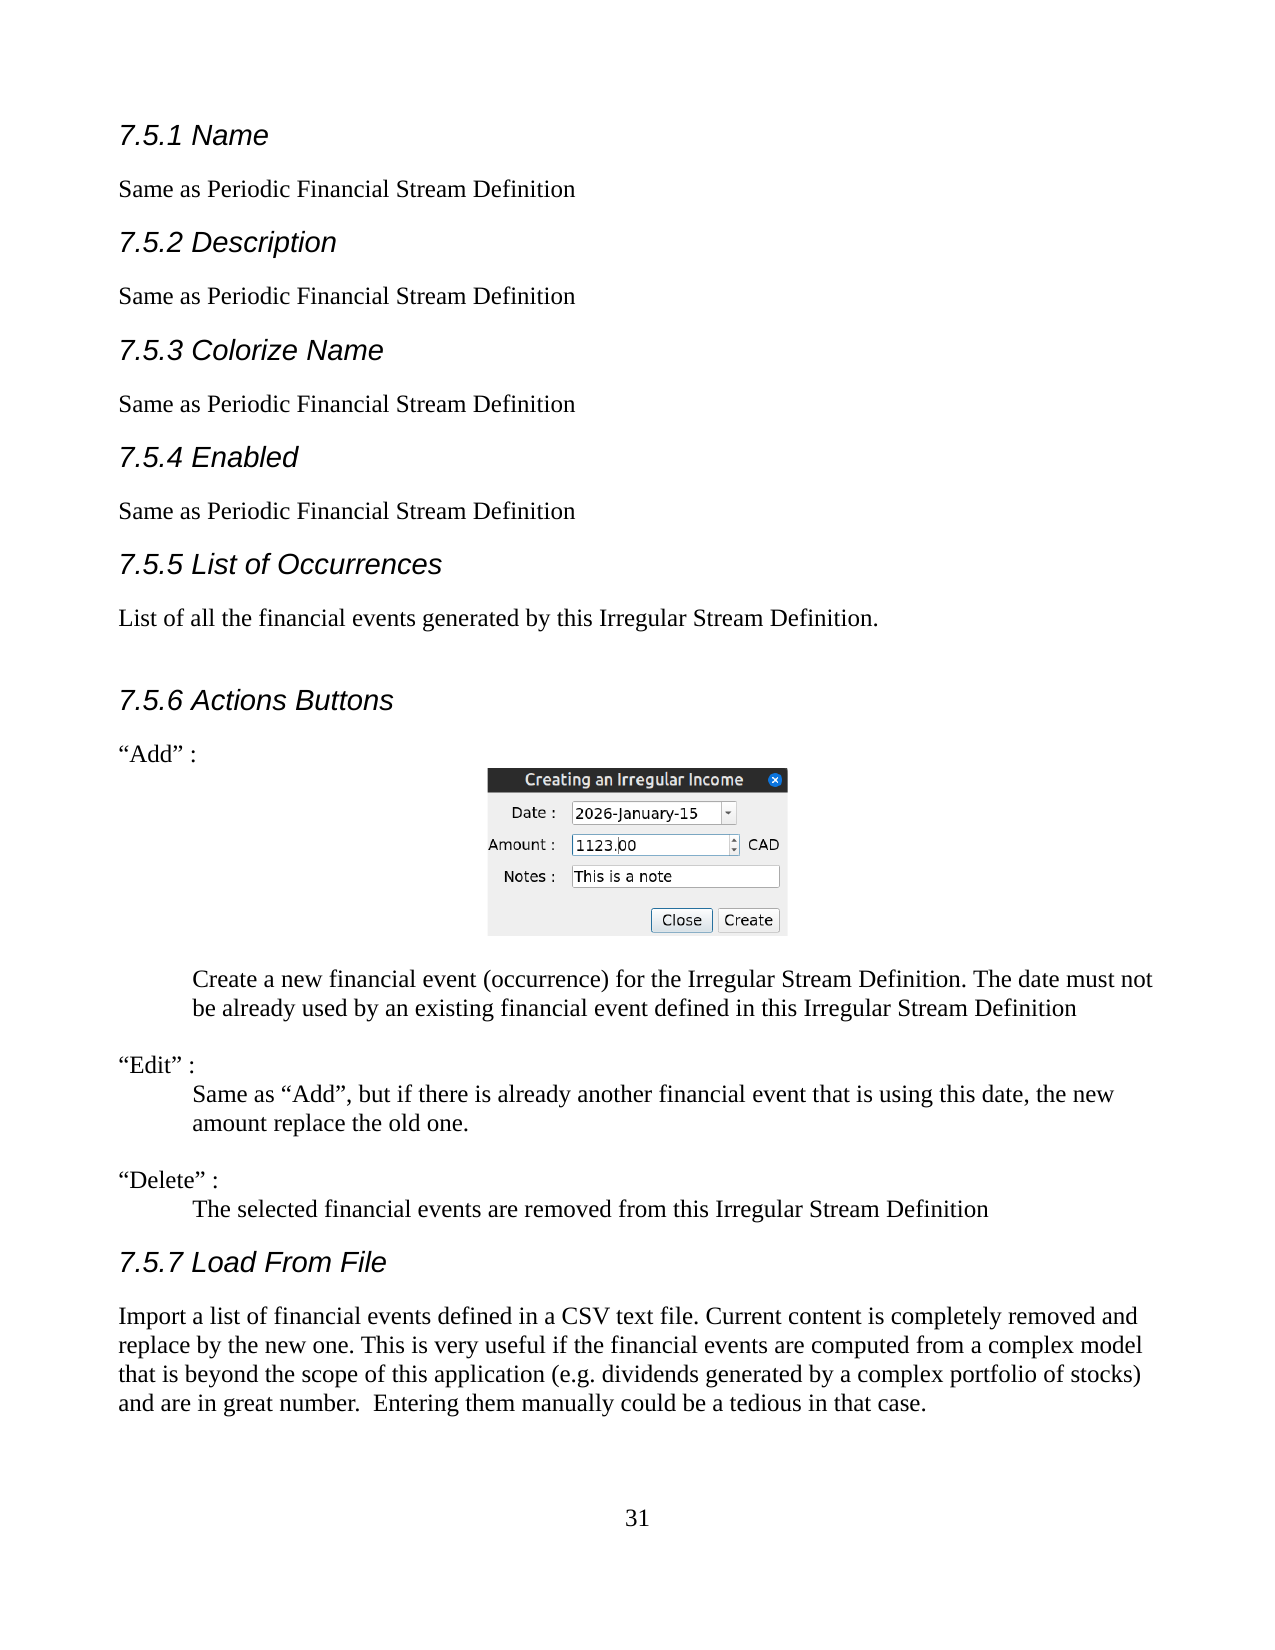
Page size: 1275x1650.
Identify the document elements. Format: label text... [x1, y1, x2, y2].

subtitle Enabled [118, 440, 1157, 473]
text Same as Periodic Financial Stream Definition [118, 174, 1157, 203]
text List of all the financial events generated by this Irregular Stream Definition. [118, 603, 1157, 632]
subtitle Colorize Name [118, 333, 1157, 366]
subtitle List of Occurrences [118, 547, 1157, 581]
text “Delete” : [118, 1165, 1157, 1194]
text “Edit” : [118, 1050, 1157, 1079]
text Import a list of financial events defined in a CSV text file. Current content is completely removed and replace by the new one. This is very useful if the financial events are computed from a complex model that is beyond the scope of this application (e.g. dividends generated by a complex portfolio of stocks) and are in great number. Entering them manually could be a tedious in that case. [118, 1301, 1157, 1416]
text Create a new financial event (occurrence) for the Irregular Stream Definition. The date must not be already used by an existing financial event defined in this Irregular Stream Definition [192, 964, 1157, 1022]
subtitle Load From File [118, 1245, 1157, 1279]
text Same as Periodic Financial Stream Definition [118, 496, 1157, 525]
text Same as Periodic Financial Stream Definition [118, 389, 1157, 417]
subtitle Name [118, 118, 1157, 152]
text “Add” : [118, 739, 1157, 768]
subtitle Actions Buttons [118, 683, 1157, 717]
text The selected financial events are removed from this Irregular Stream Definition [192, 1194, 1157, 1223]
subtitle Description [118, 225, 1157, 259]
text Same as “Add”, but if there is already another financial event that is using this date, the new amount replace the old one. [192, 1079, 1157, 1137]
text Same as Periodic Financial Stream Definition [118, 281, 1157, 310]
picture [487, 768, 788, 936]
